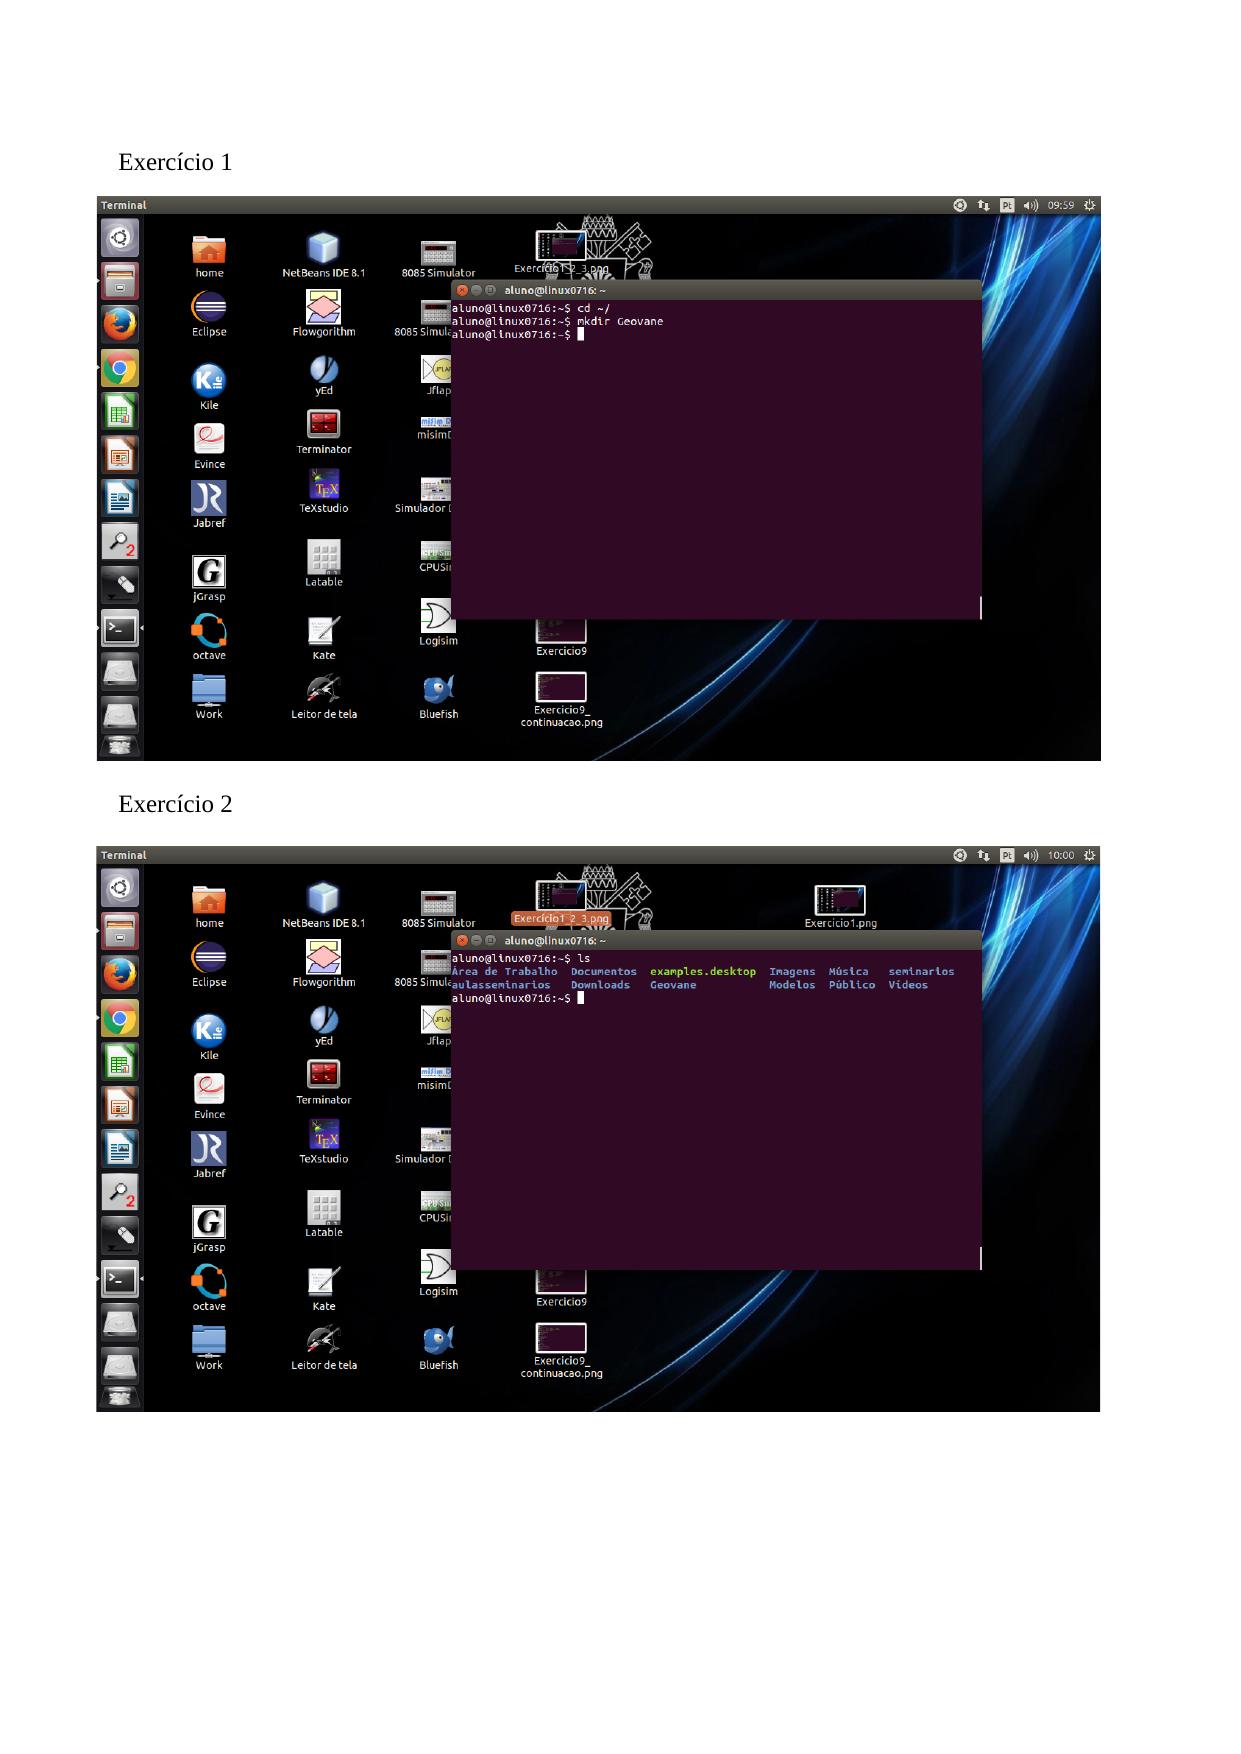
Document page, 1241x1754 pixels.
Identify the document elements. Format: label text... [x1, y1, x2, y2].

picture [96, 196, 1101, 761]
text Exercício 2 [118, 789, 1122, 818]
text Exercício 1 [118, 147, 1122, 176]
picture [96, 846, 1101, 1412]
